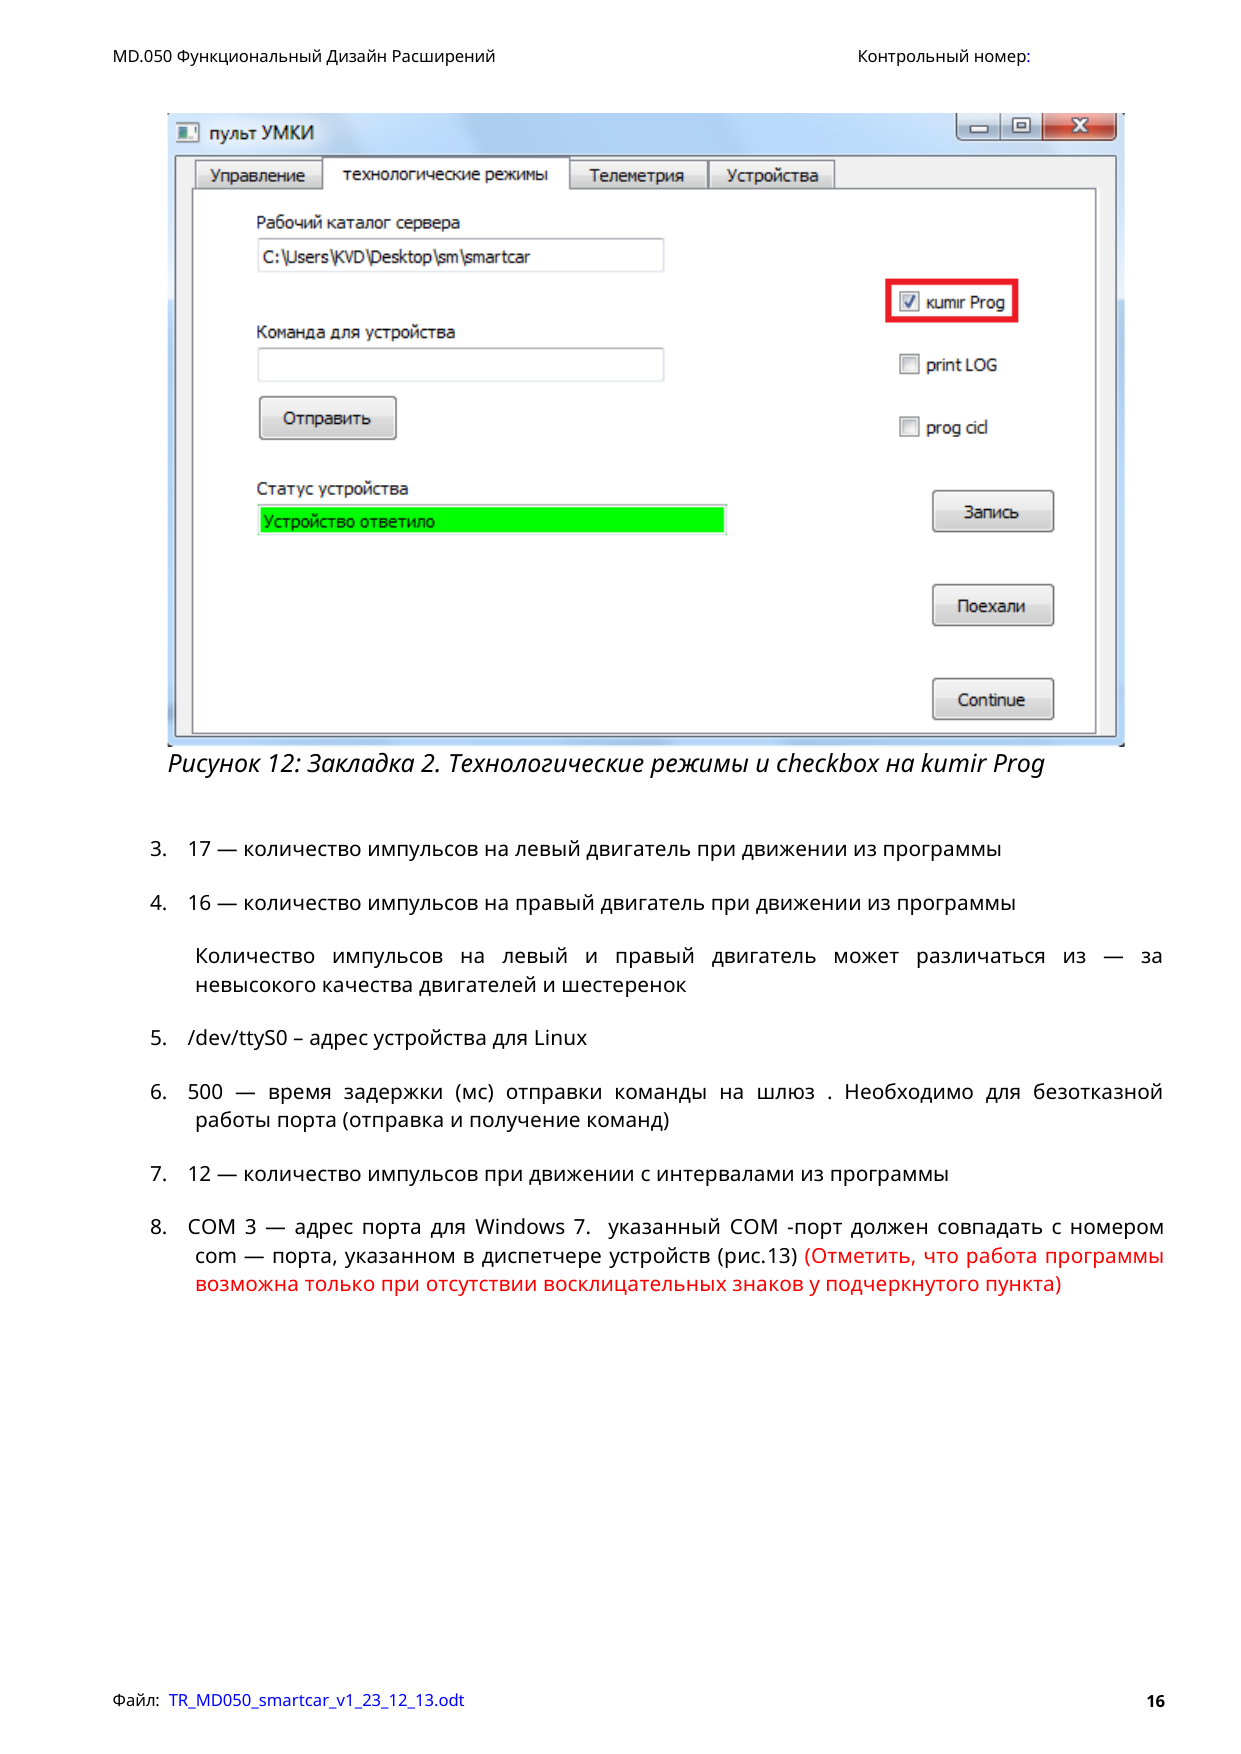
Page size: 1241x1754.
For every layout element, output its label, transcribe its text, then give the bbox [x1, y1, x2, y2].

list Количество импульсов на левый и правый двигатель может различаться из — за невысокого качества двигателей и шестеренок [150, 941, 1165, 998]
list COM 3 — адрес порта для Windows 7. указанный COM -порт должен совпадать с номером com — порта, указанном в диспетчере устройств (рис.13) (Отметить, что работа программы возможна только при отсутствии восклицательных знаков у подчеркнутого пункта) [150, 1212, 1165, 1298]
list 500 — время задержки (мс) отправки команды на шлюз . Необходимо для безотказной работы порта (отправка и получение команд) [150, 1077, 1165, 1134]
text Рисунок 12: Закладка 2. Технологические режимы и checkbox на kumir Prog [167, 747, 1124, 780]
list /dev/ttyS0 – адрес устройства для Linux [150, 1023, 1165, 1052]
list 12 — количество импульсов при движении с интервалами из программы [150, 1159, 1165, 1187]
list 17 — количество импульсов на левый двигатель при движении из программы [150, 834, 1165, 862]
picture [167, 113, 1125, 747]
list 16 — количество импульсов на правый двигатель при движении из программы [150, 887, 1165, 916]
